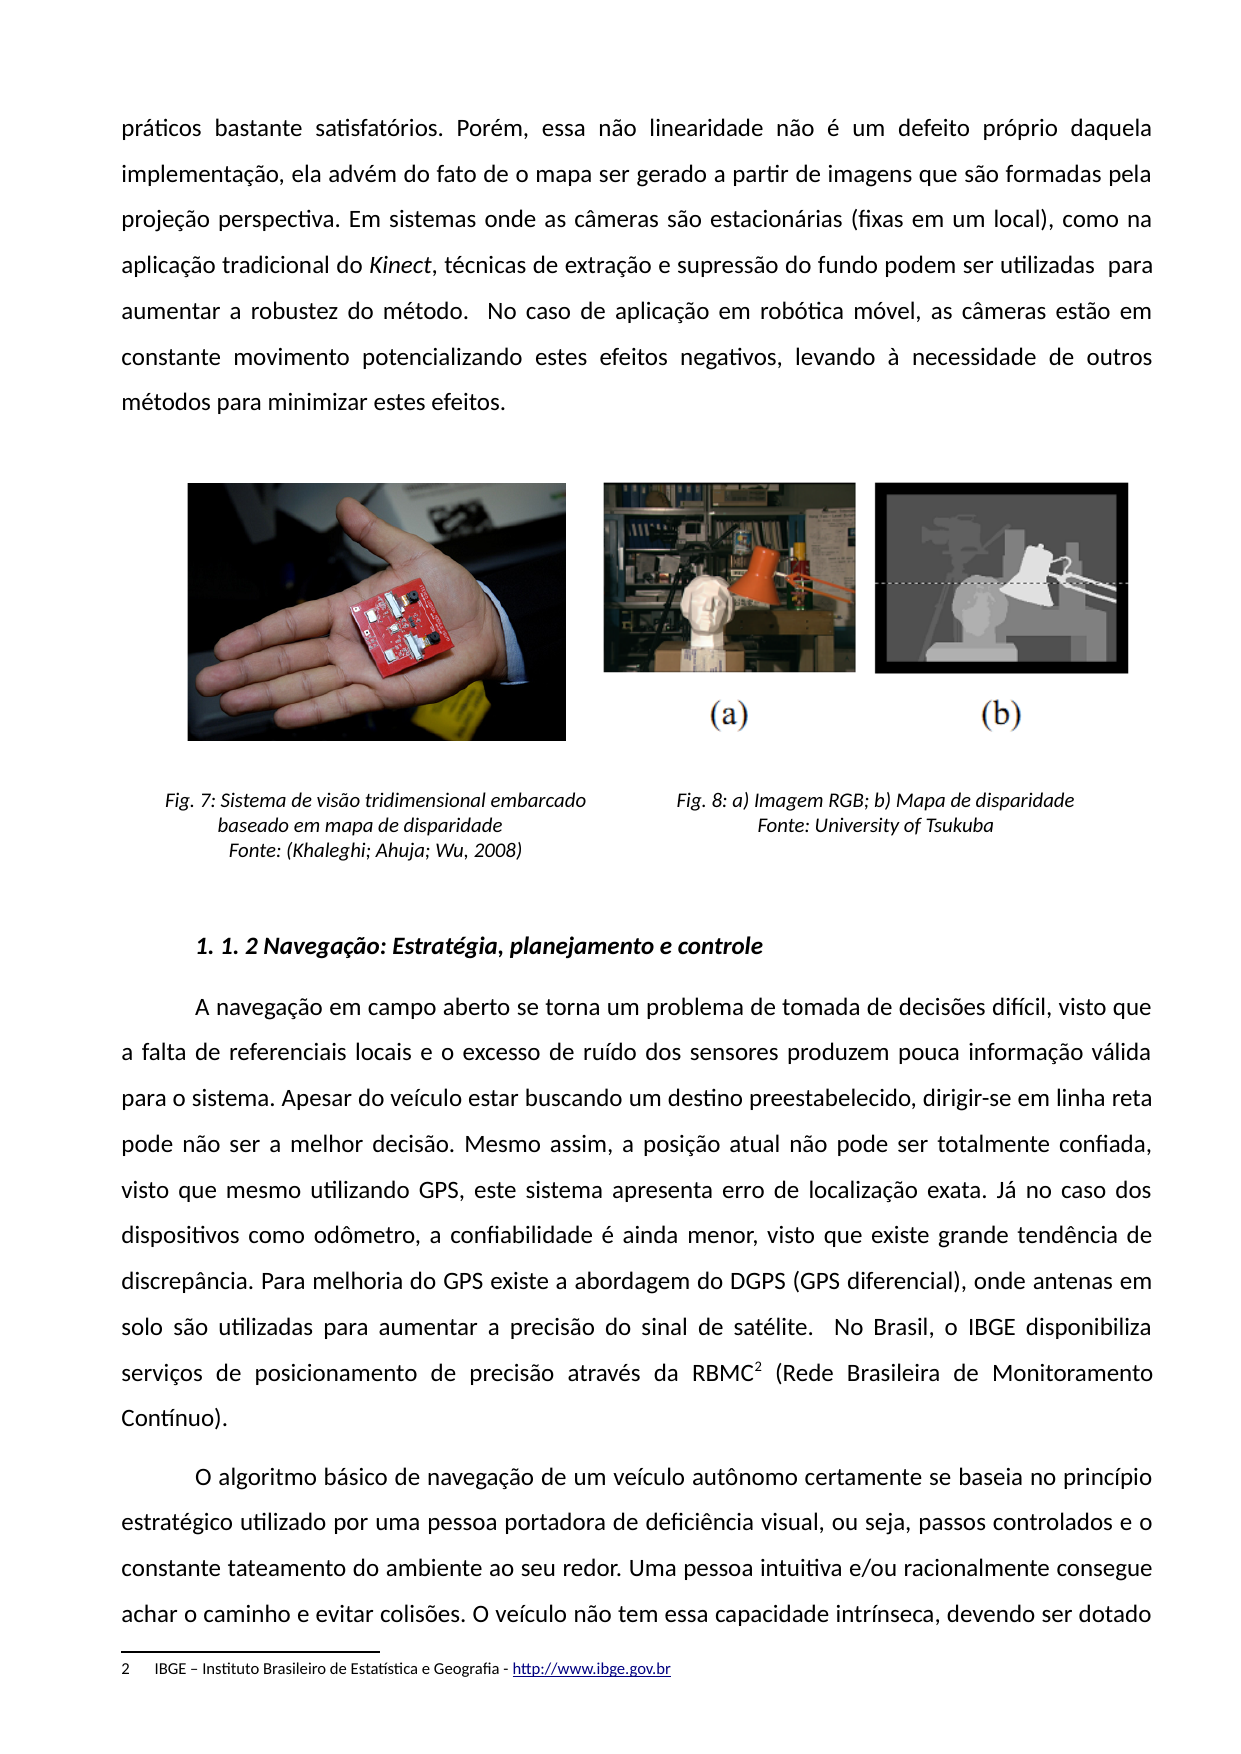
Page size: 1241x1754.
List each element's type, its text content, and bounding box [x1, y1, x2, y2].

text O algoritmo básico de navegação de um veículo autônomo certamente se baseia no princípio estratégico utilizado por uma pessoa portadora de deficiência visual, ou seja, passos controlados e o constante tateamento do ambiente ao seu redor. Uma pessoa intuitiva e/ou racionalmente consegue achar o caminho e evitar colisões. O veículo não tem essa capacidade intrínseca, devendo ser dotado [121, 1461, 1154, 1628]
picture [187, 483, 566, 741]
table_cell Fig. 8: a) Imagem RGB; b) Mapa de disparidade Fonte: University of Tsukuba [638, 781, 1154, 869]
text práticos bastante satisfatórios. Porém, essa não linearidade não é um defeito próprio daquela implementação, ela advém do fato de o mapa ser gerado a partir de imagens que são formadas pela projeção perspectiva. Em sistemas onde as câmeras são estacionárias (fixas em um local), como na aplicação tradicional do Kinect, técnicas de extração e supressão do fundo podem ser utilizadas para aumentar a robustez do método. No caso de aplicação em robótica móvel, as câmeras estão em constante movimento potencializando estes efeitos negativos, levando à necessidade de outros métodos para minimizar estes efeitos. [121, 112, 1154, 417]
picture [587, 466, 1140, 745]
text 1. 1. 2 Navegação: Estratégia, planejamento e controle [121, 930, 1154, 960]
text A navegação em campo aberto se torna um problema de tomada de decisões difícil, visto que a falta de referenciais locais e o excesso de ruído dos sensores produzem pouca informação válida para o sistema. Apesar do veículo estar buscando um destino preestabelecido, dirigir-se em linha reta pode não ser a melhor decisão. Mesmo assim, a posição atual não pode ser totalmente confiada, visto que mesmo utilizando GPS, este sistema apresenta erro de localização exata. Já no caso dos dispositivos como odômetro, a confiabilidade é ainda menor, visto que existe grande tendência de discrepância. Para melhoria do GPS existe a abordagem do DGPS (GPS diferencial), onde antenas em solo são utilizadas para aumentar a precisão do sinal de satélite. No Brasil, o IBGE disponibiliza serviços de posicionamento de precisão através da RBMC (Rede Brasileira de Monitoramento Contínuo). [121, 991, 1154, 1433]
table_header [638, 432, 1154, 781]
table_cell Fig. 7: Sistema de visão tridimensional embarcado baseado em mapa de disparidade Fonte: (Khaleghi; Ahuja; Wu, 2008) [121, 781, 637, 869]
table_header [121, 432, 637, 781]
text IBGE – Instituto Brasileiro de Estatística e Geografia - http://www.ibge.gov.br [121, 1658, 1154, 1678]
